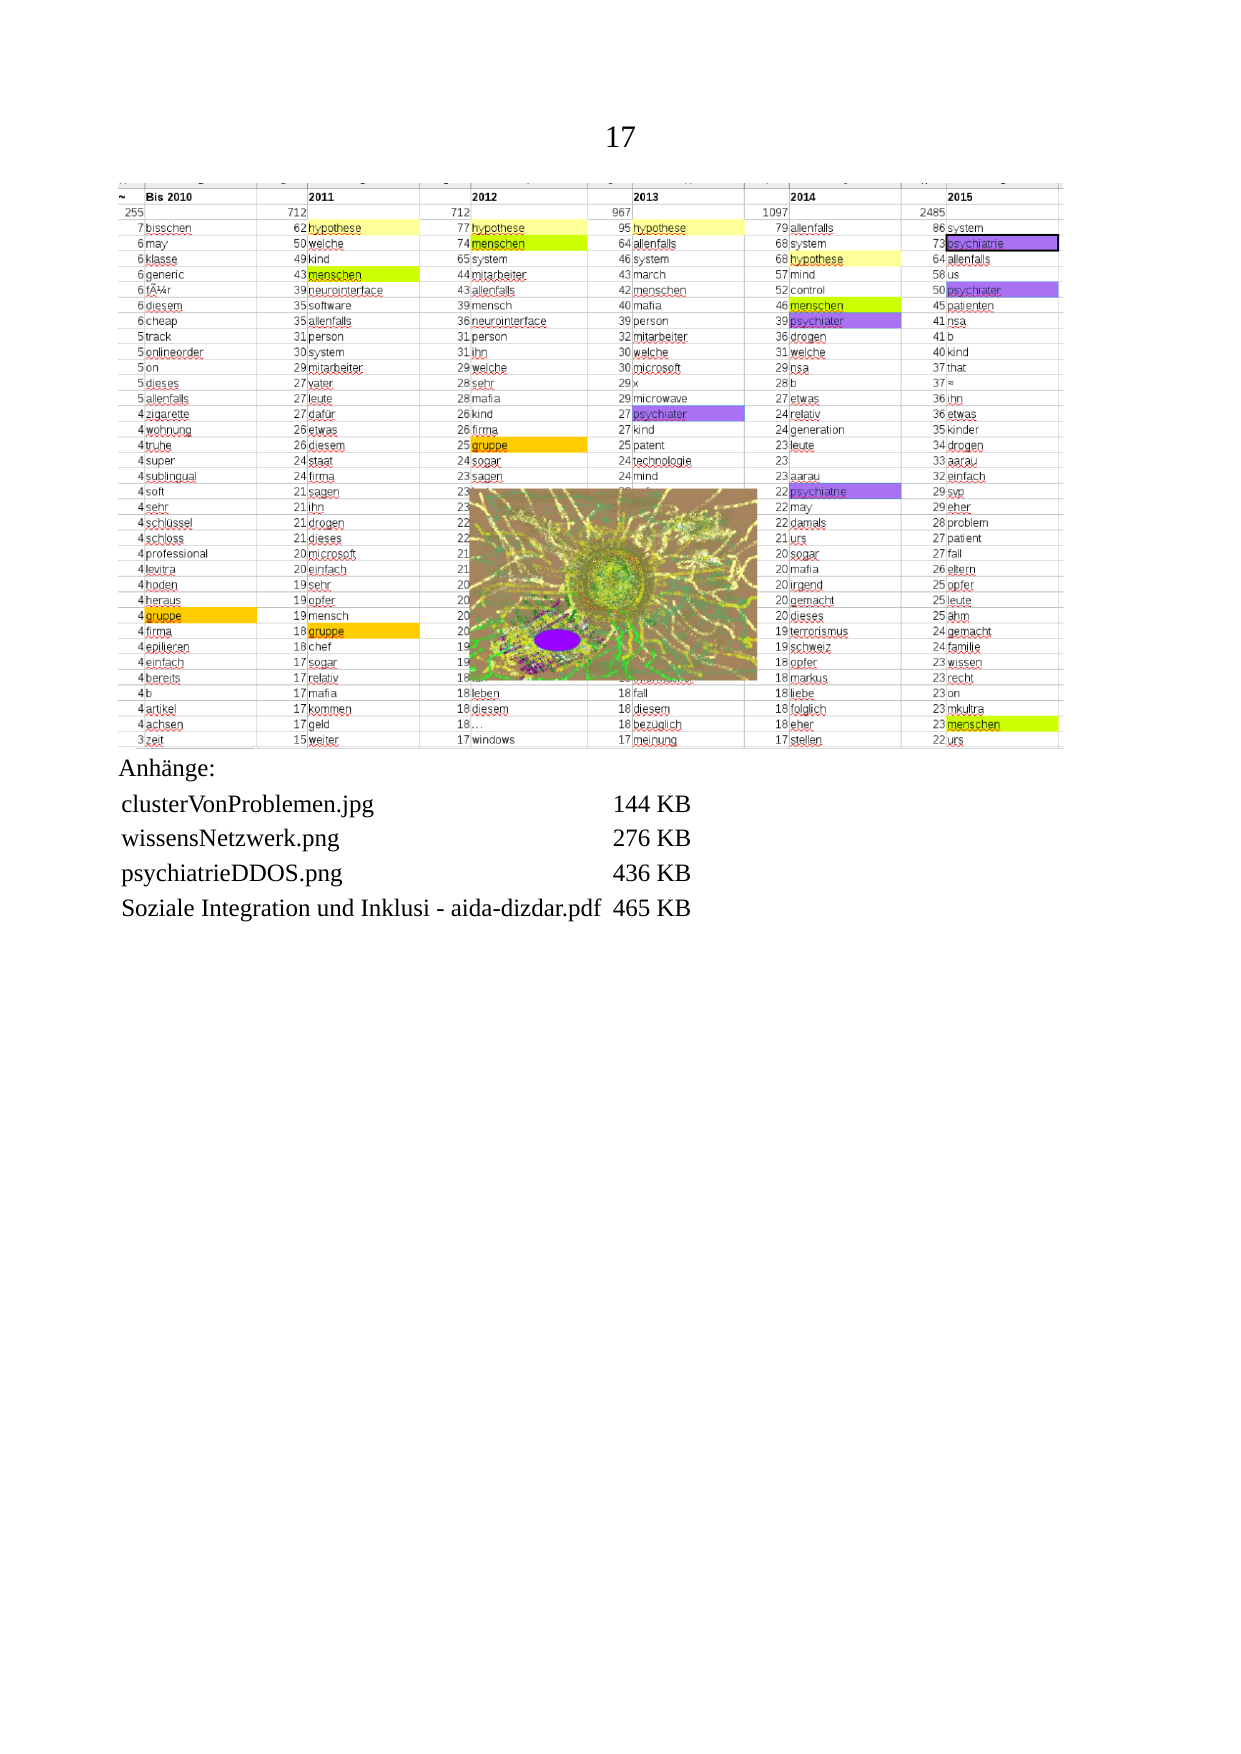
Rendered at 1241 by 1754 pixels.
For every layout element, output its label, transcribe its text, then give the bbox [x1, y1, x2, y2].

table_cell 436 KB [610, 855, 704, 890]
picture [118, 183, 1064, 749]
table_cell psychiatrieDDOS.png [118, 855, 610, 890]
table_cell Soziale Integration und Inklusi - aida-dizdar.pdf [118, 890, 610, 924]
text Anhänge: [118, 753, 1122, 782]
table_header 144 KB [610, 786, 704, 821]
table_cell 465 KB [610, 890, 704, 924]
table_cell wissensNetzwerk.png [118, 821, 610, 855]
table_header clusterVonProblemen.jpg [118, 786, 610, 821]
table_cell 276 KB [610, 821, 704, 855]
